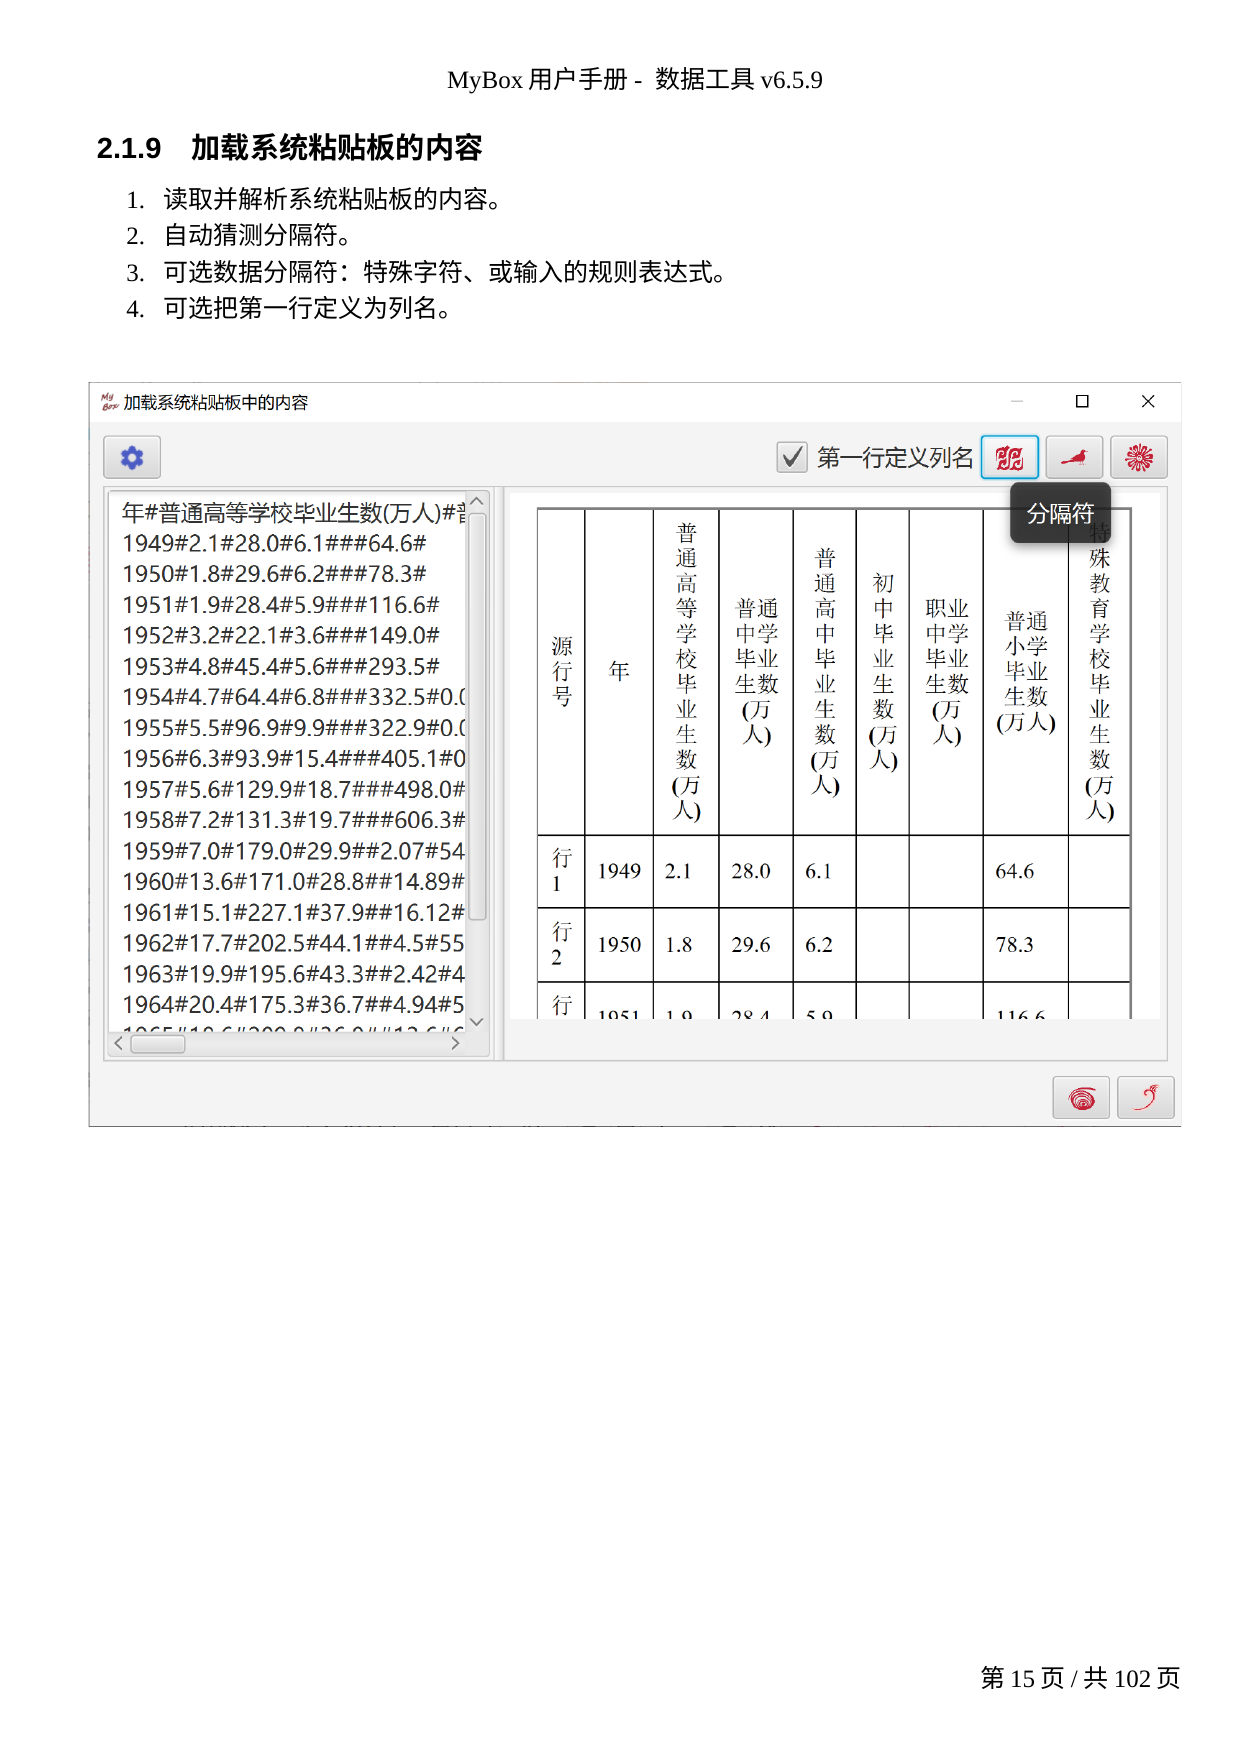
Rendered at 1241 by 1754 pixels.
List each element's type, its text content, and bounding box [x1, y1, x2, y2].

list 自动猜测分隔符。 [126, 216, 1181, 252]
list 读取并解析系统粘贴板的内容。 [126, 179, 1181, 216]
subtitle 加载系统粘贴板的内容 [88, 125, 1181, 167]
picture [88, 382, 1182, 1127]
list 可选把第一行定义为列名。 [126, 288, 1181, 324]
list 可选数据分隔符：特殊字符、或输入的规则表达式。 [126, 252, 1181, 288]
